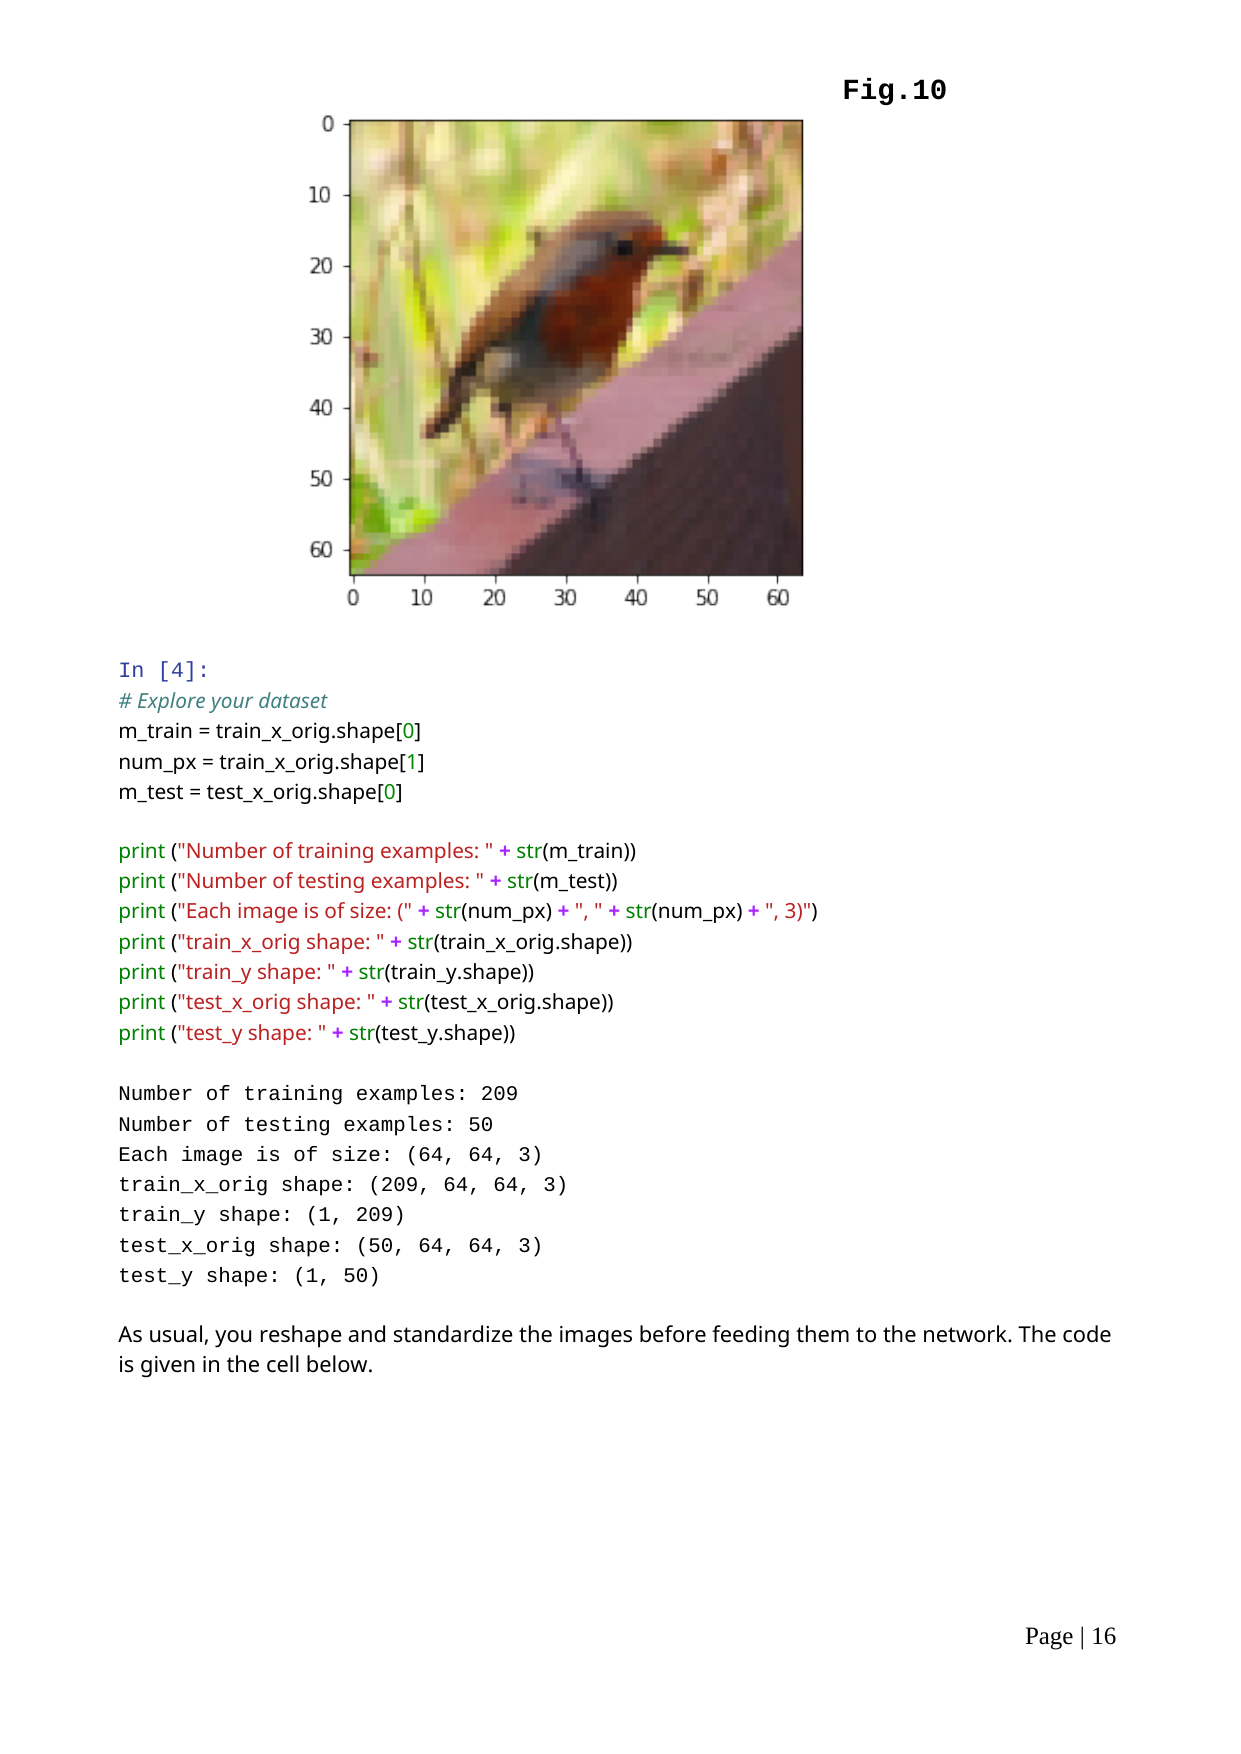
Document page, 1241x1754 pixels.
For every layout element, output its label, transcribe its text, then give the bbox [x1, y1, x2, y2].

text Each image is of size: (64, 64, 3) [118, 1137, 1122, 1167]
text print ("test_x_orig shape: " + str(test_x_orig.shape)) [118, 986, 1122, 1016]
text train_x_orig shape: (209, 64, 64, 3) [118, 1167, 1122, 1198]
text m_test = test_x_orig.shape[0] [118, 775, 1122, 806]
text print ("Number of testing examples: " + str(m_test)) [118, 864, 1122, 895]
text ​ [118, 806, 1122, 834]
text print ("Each image is of size: (" + str(num_px) + ", " + str(num_px) + ", 3)") [118, 895, 1122, 925]
text print ("train_y shape: " + str(train_y.shape)) [118, 955, 1122, 986]
text print ("train_x_orig shape: " + str(train_x_orig.shape)) [118, 925, 1122, 955]
text # Explore your dataset [118, 684, 1122, 715]
text print ("test_y shape: " + str(test_y.shape)) [118, 1016, 1122, 1046]
text test_y shape: (1, 50) [118, 1258, 1122, 1289]
text Number of training examples: 209 [118, 1077, 1122, 1107]
text train_y shape: (1, 209) [118, 1198, 1122, 1228]
text num_px = train_x_orig.shape[1] [118, 745, 1122, 775]
text Number of testing examples: 50 [118, 1107, 1122, 1137]
text m_train = train_x_orig.shape[0] [118, 715, 1122, 745]
text In [4]: [118, 654, 1122, 684]
text Fig.10 [118, 75, 1122, 624]
text print ("Number of training examples: " + str(m_train)) [118, 834, 1122, 864]
text As usual, you reshape and standardize the images before feeding them to the network. The code is given in the cell below. [118, 1319, 1122, 1379]
text test_x_orig shape: (50, 64, 64, 3) [118, 1228, 1122, 1258]
